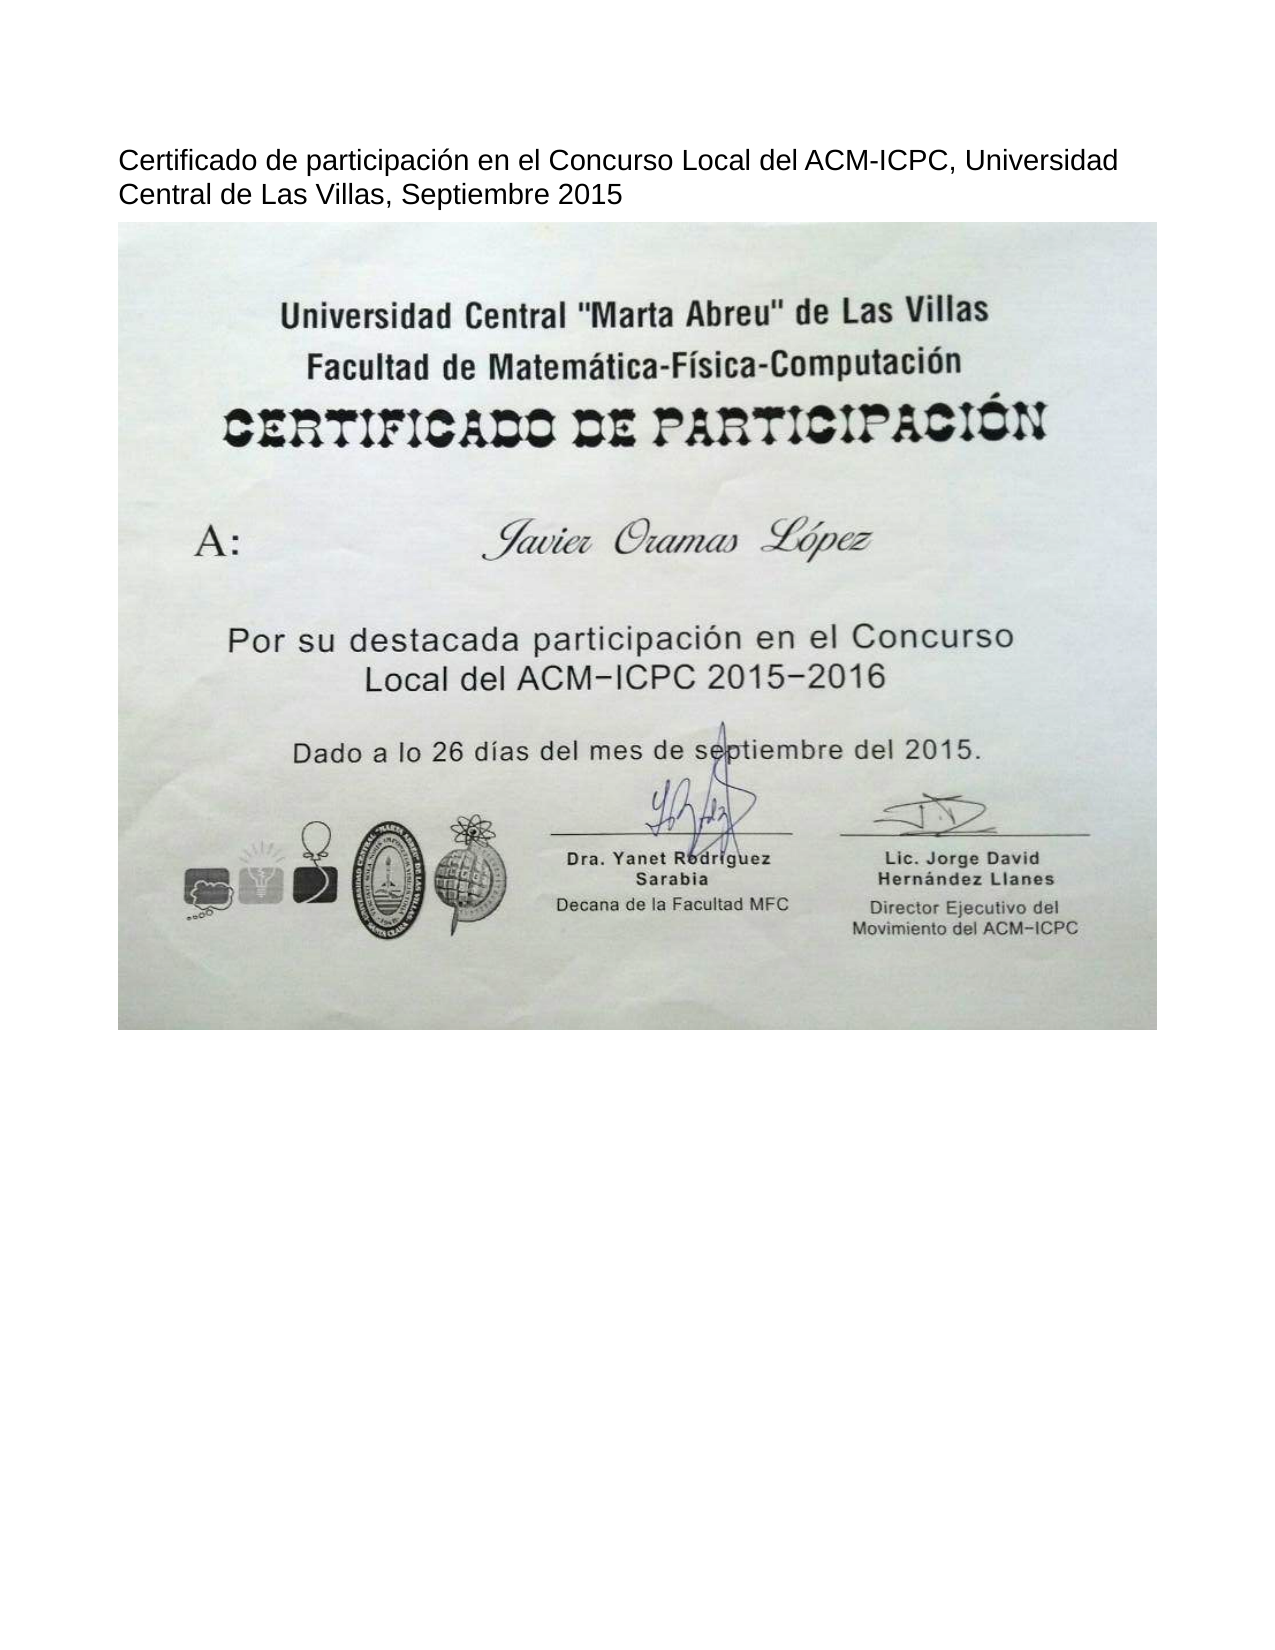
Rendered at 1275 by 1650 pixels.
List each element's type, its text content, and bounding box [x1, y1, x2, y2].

subtitle Certificado de participación en el Concurso Local del ACM-ICPC, Universidad Central de Las Villas, Septiembre 2015 [118, 143, 1157, 210]
picture [118, 222, 1157, 1030]
